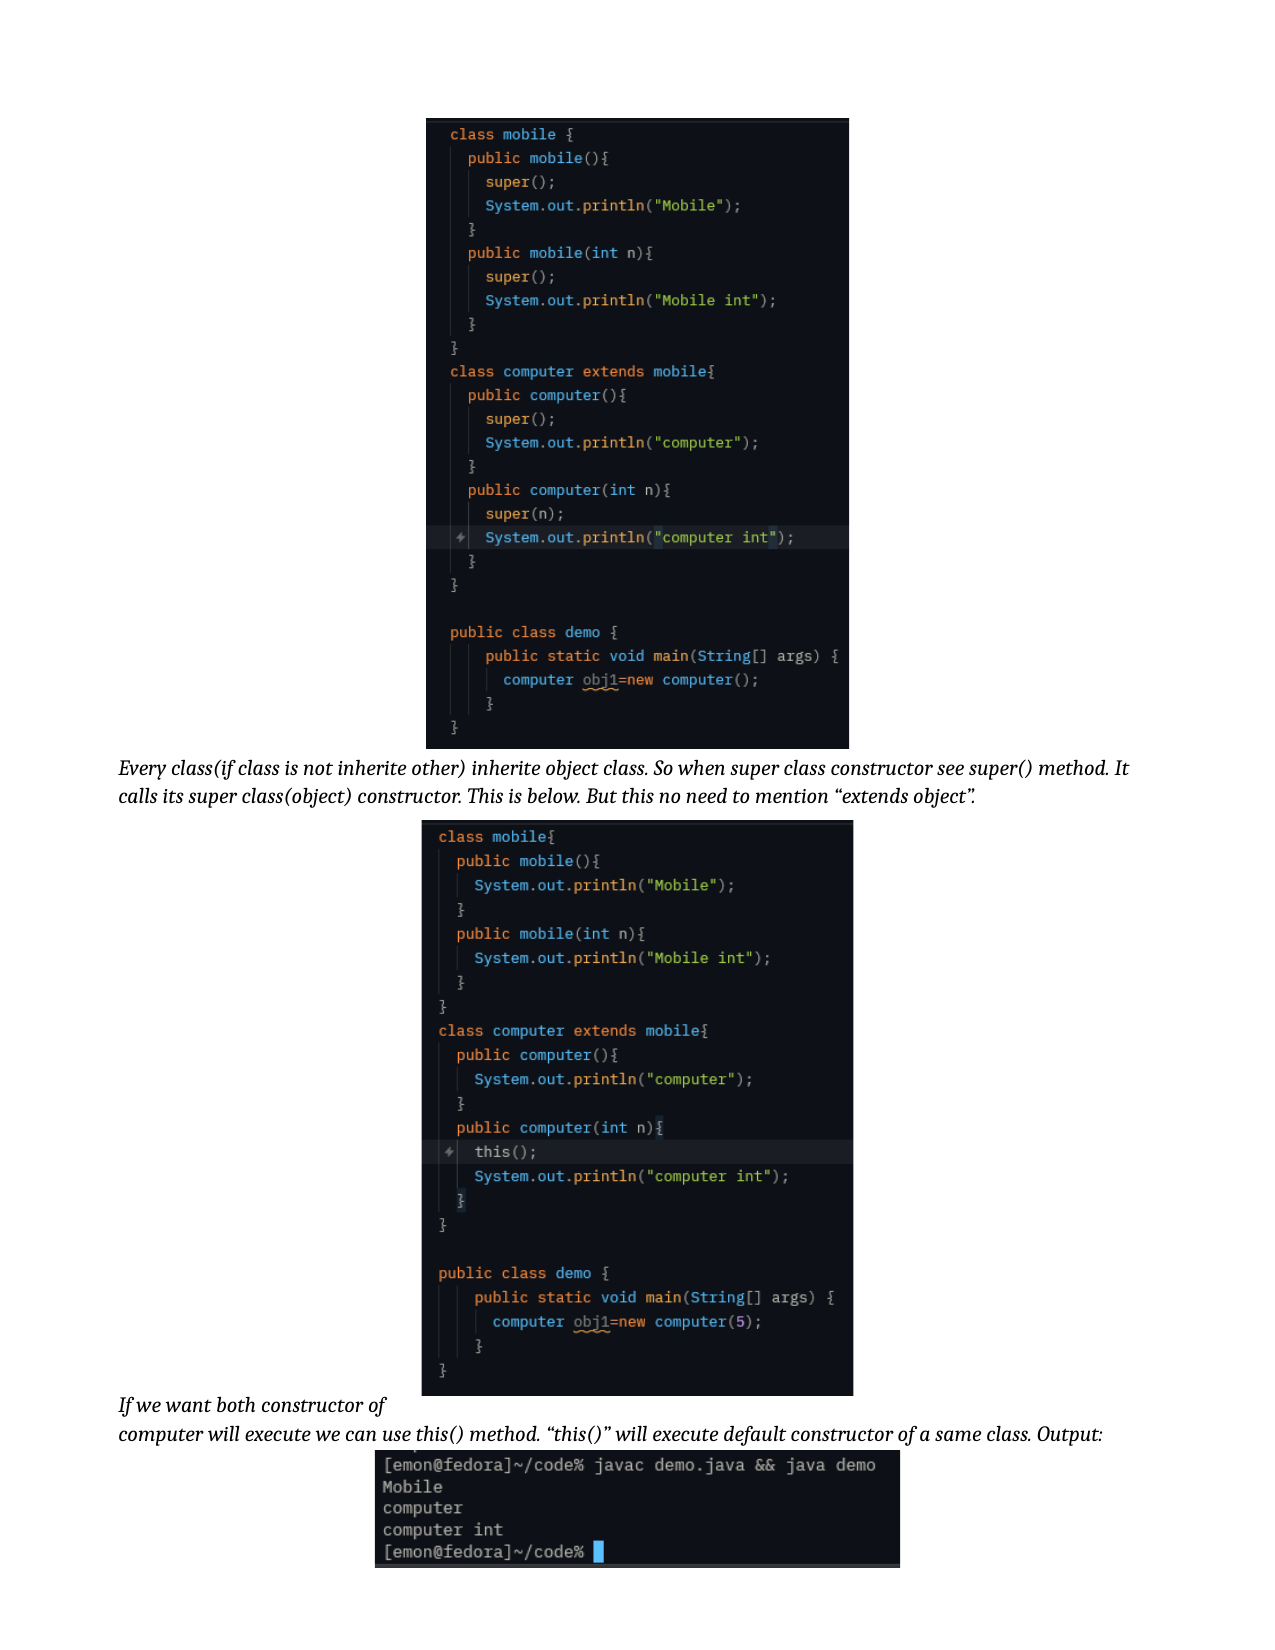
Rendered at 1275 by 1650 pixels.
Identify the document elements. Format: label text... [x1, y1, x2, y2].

text Every class(if class is not inherite other) inherite object class. So when super class constructor see super() method. It calls its super class(object) constructor. This is below. But this no need to mention “extends object”. [118, 755, 1157, 809]
picture [421, 820, 854, 1396]
picture [426, 118, 850, 749]
text If we want both constructor of computer will execute we can use this() method. “this()” will execute default constructor of a same class. Output: [118, 1392, 1157, 1446]
picture [374, 1450, 901, 1568]
